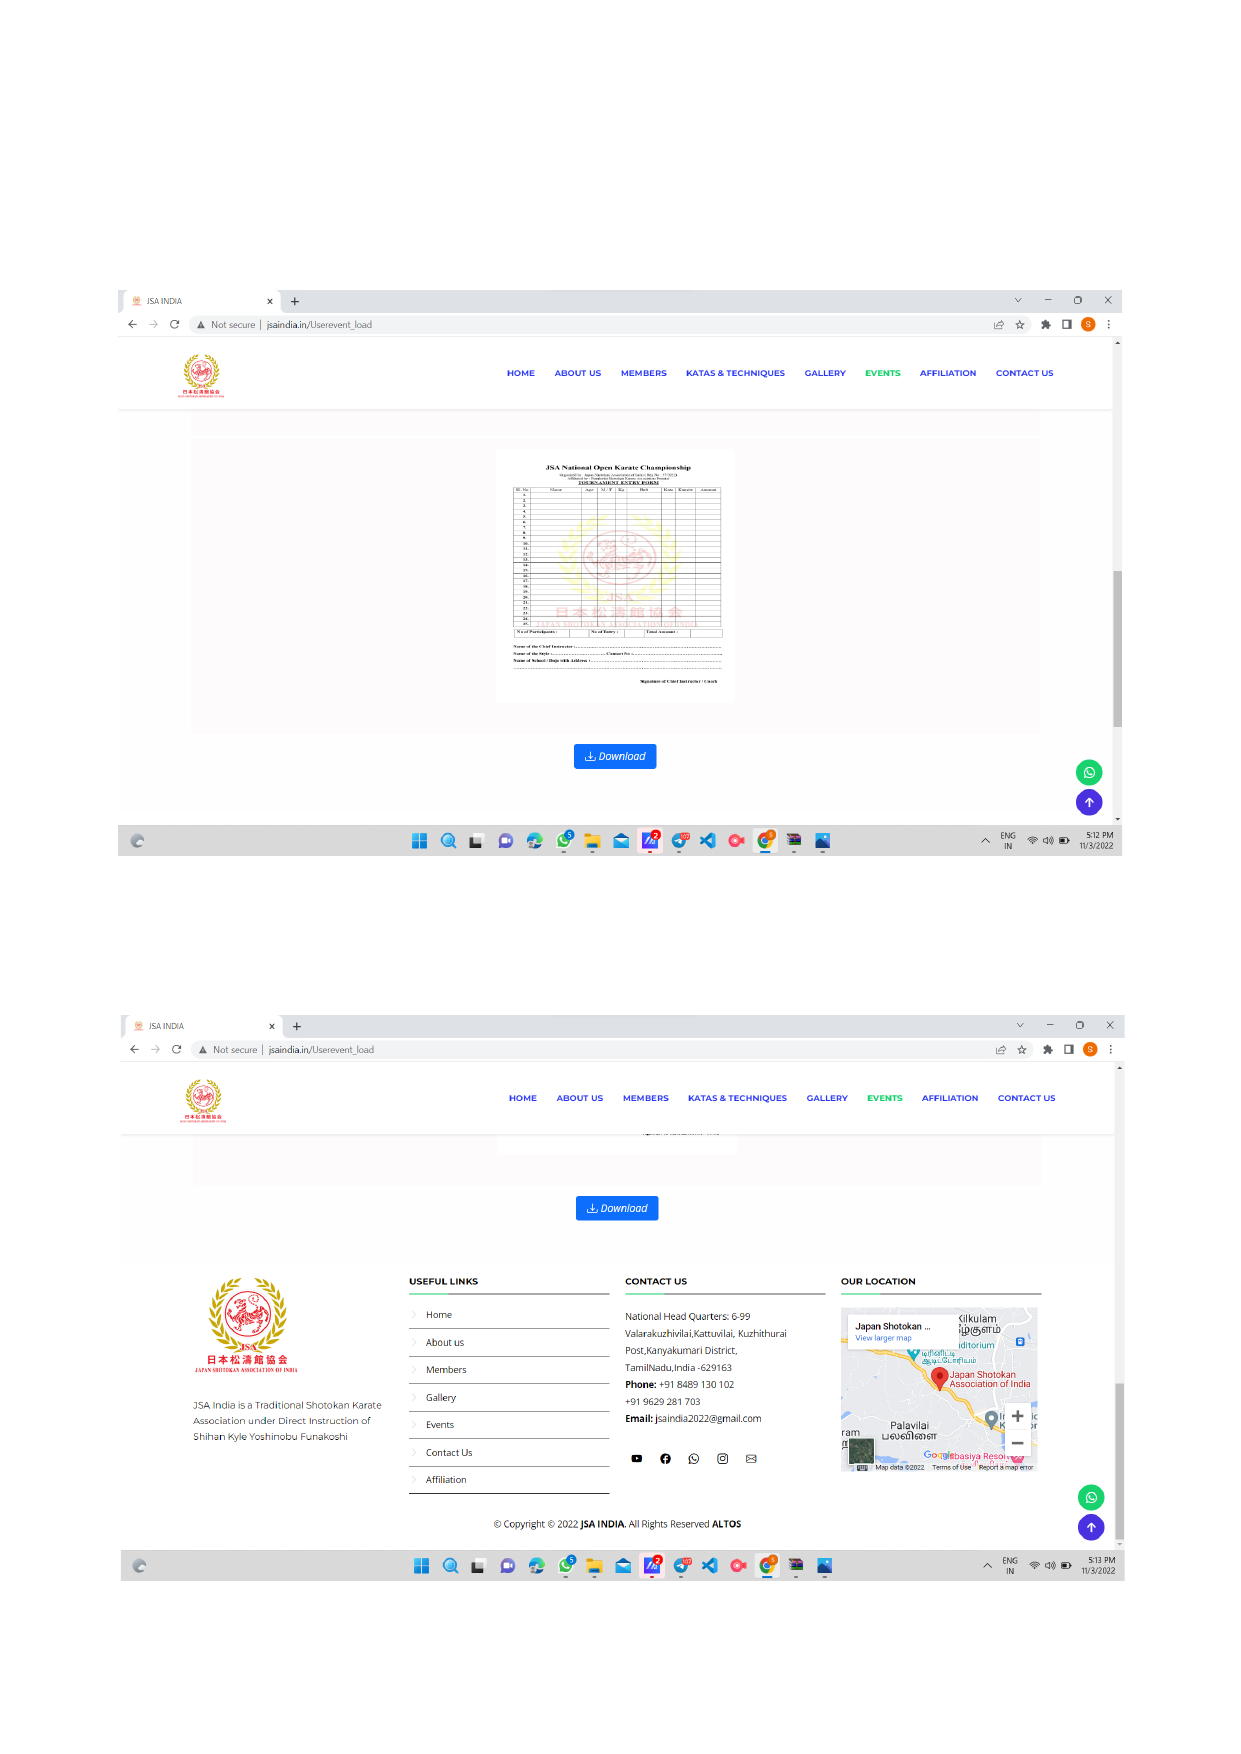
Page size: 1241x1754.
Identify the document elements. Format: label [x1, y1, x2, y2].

picture [120, 1015, 1125, 1581]
picture [118, 290, 1123, 856]
